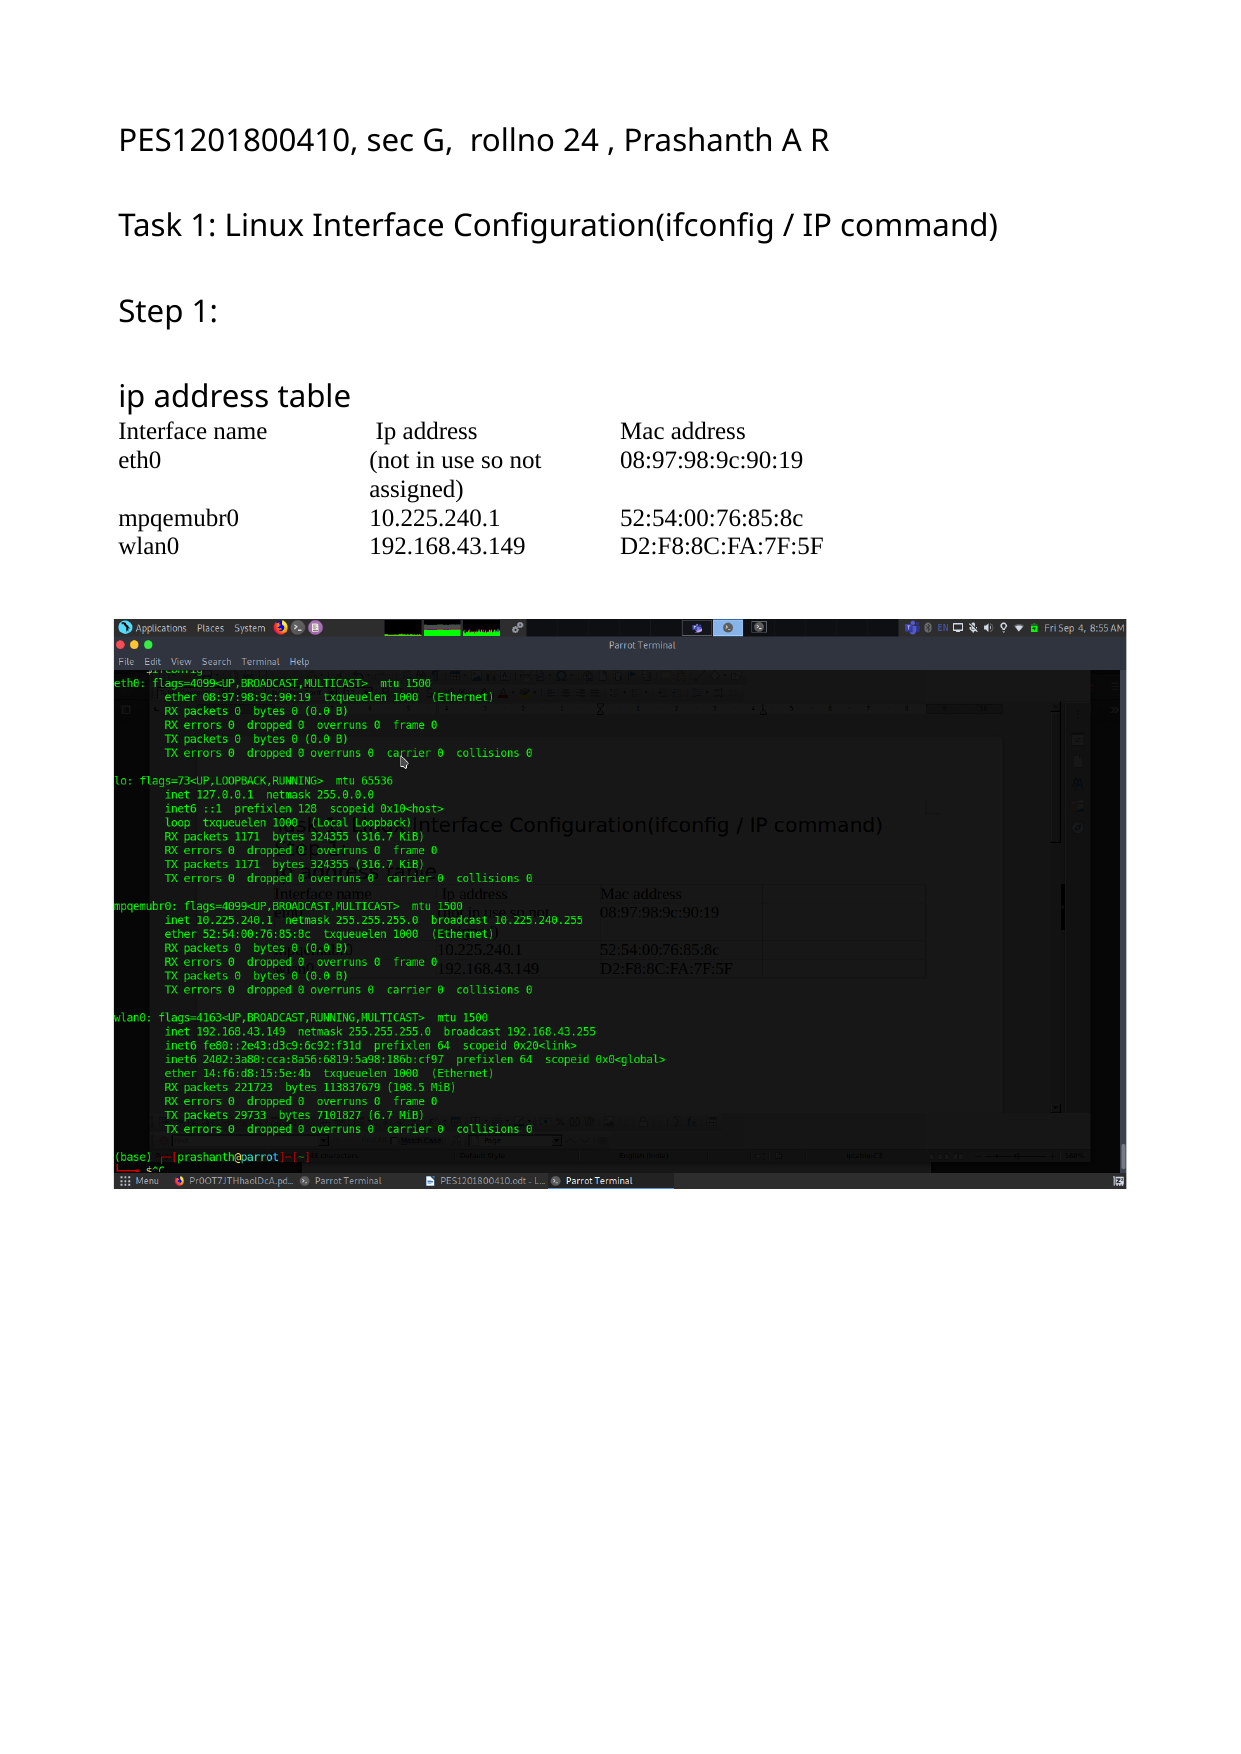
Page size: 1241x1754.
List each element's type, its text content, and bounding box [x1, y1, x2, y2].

text Step 1: [118, 288, 1122, 331]
table_header Mac address [620, 416, 871, 445]
table_cell 10.225.240.1 [369, 503, 620, 531]
table_cell 192.168.43.149 [369, 531, 620, 560]
table_cell 52:54:00:76:85:8c [620, 503, 871, 531]
table_cell (not in use so not assigned) [369, 445, 620, 503]
table_cell 08:97:98:9c:90:19 [620, 445, 871, 503]
table_cell [871, 445, 1122, 503]
table_cell [871, 503, 1122, 531]
table_cell mpqemubr0 [118, 503, 369, 531]
text PES1201800410, sec G, rollno 24 , Prashanth A R [118, 118, 1122, 161]
table_cell D2:F8:8C:FA:7F:5F [620, 531, 871, 560]
text Task 1: Linux Interface Configuration(ifconfig / IP command) [118, 203, 1122, 246]
table_header Interface name [118, 416, 369, 445]
table_cell wlan0 [118, 531, 369, 560]
table_cell eth0 [118, 445, 369, 503]
picture [113, 619, 1127, 1189]
table_cell [871, 531, 1122, 560]
table_header Ip address [369, 416, 620, 445]
table_header [871, 416, 1122, 445]
text ip address table [118, 374, 1122, 416]
